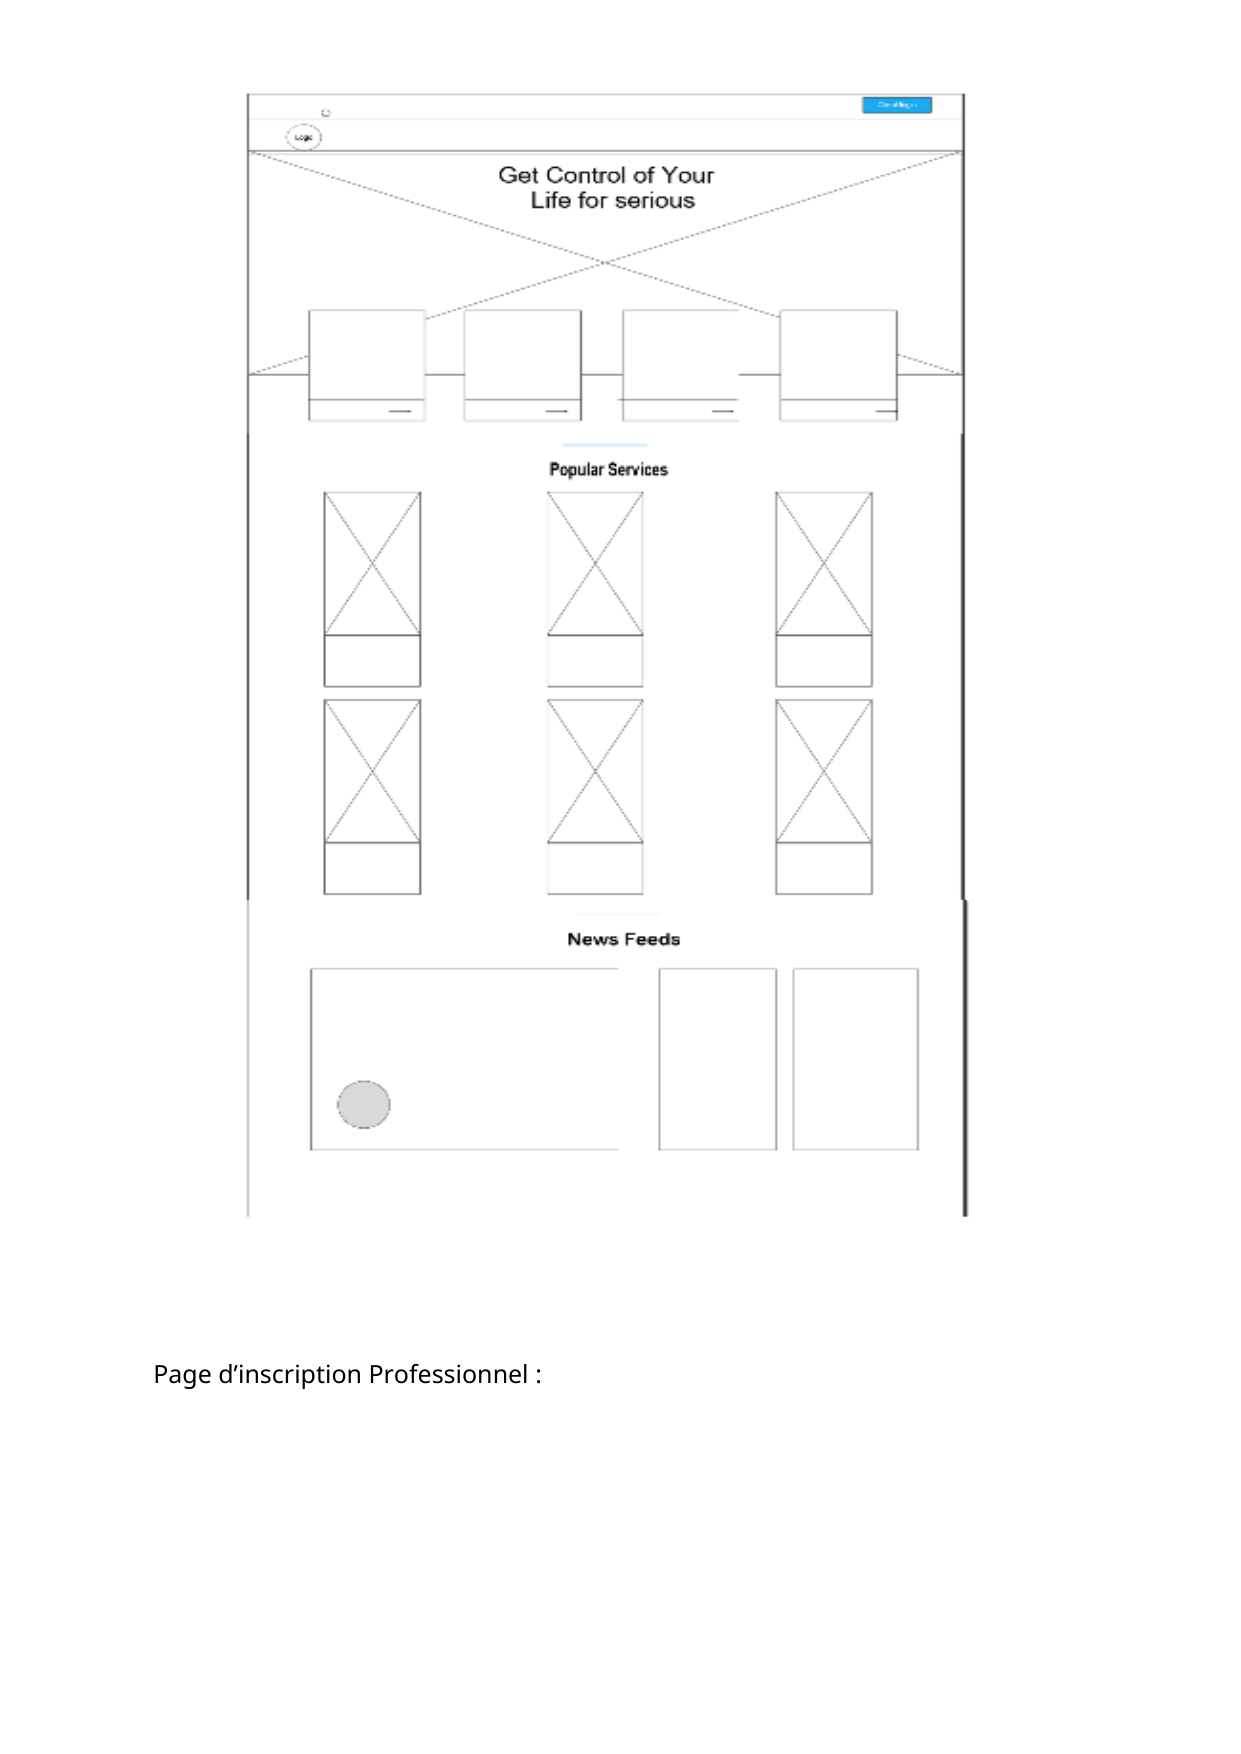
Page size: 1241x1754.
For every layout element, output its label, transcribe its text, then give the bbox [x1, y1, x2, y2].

text Page d’inscription Professionnel : [153, 1363, 1093, 1389]
